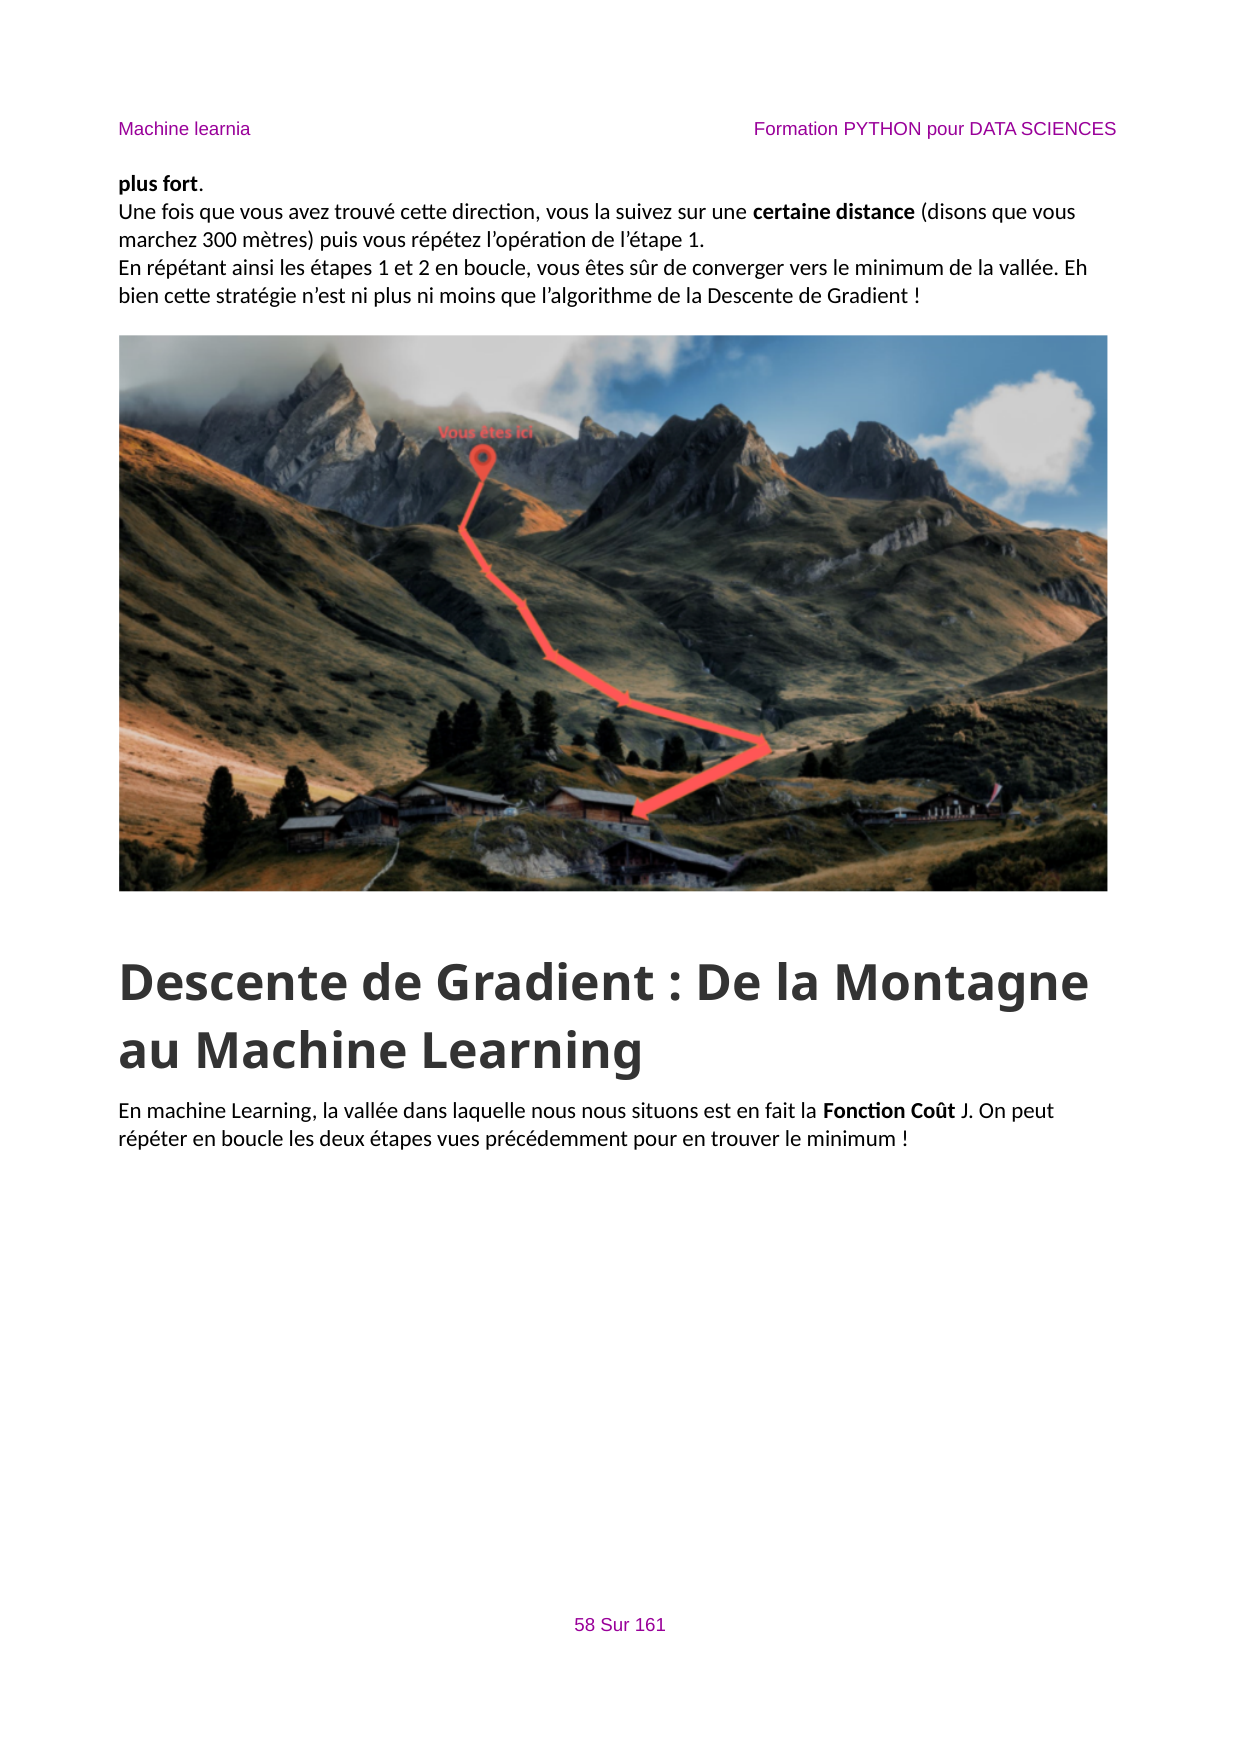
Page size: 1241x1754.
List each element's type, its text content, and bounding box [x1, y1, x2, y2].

text En répétant ainsi les étapes 1 et 2 en boucle, vous êtes sûr de converger vers le minimum de la vallée. Eh bien cette stratégie n’est ni plus ni moins que l’algorithme de la Descente de Gradient ! [118, 253, 1122, 309]
subtitle Descente de Gradient : De la Montagne au Machine Learning [118, 947, 1122, 1083]
text plus fort. [118, 169, 1122, 197]
text En machine Learning, la vallée dans laquelle nous nous situons est en fait la Fonction Coût J. On peut répéter en boucle les deux étapes vues précédemment pour en trouver le minimum ! [118, 1096, 1122, 1152]
picture [118, 333, 1122, 895]
text Une fois que vous avez trouvé cette direction, vous la suivez sur une certaine distance (disons que vous marchez 300 mètres) puis vous répétez l’opération de l’étape 1. [118, 197, 1122, 253]
